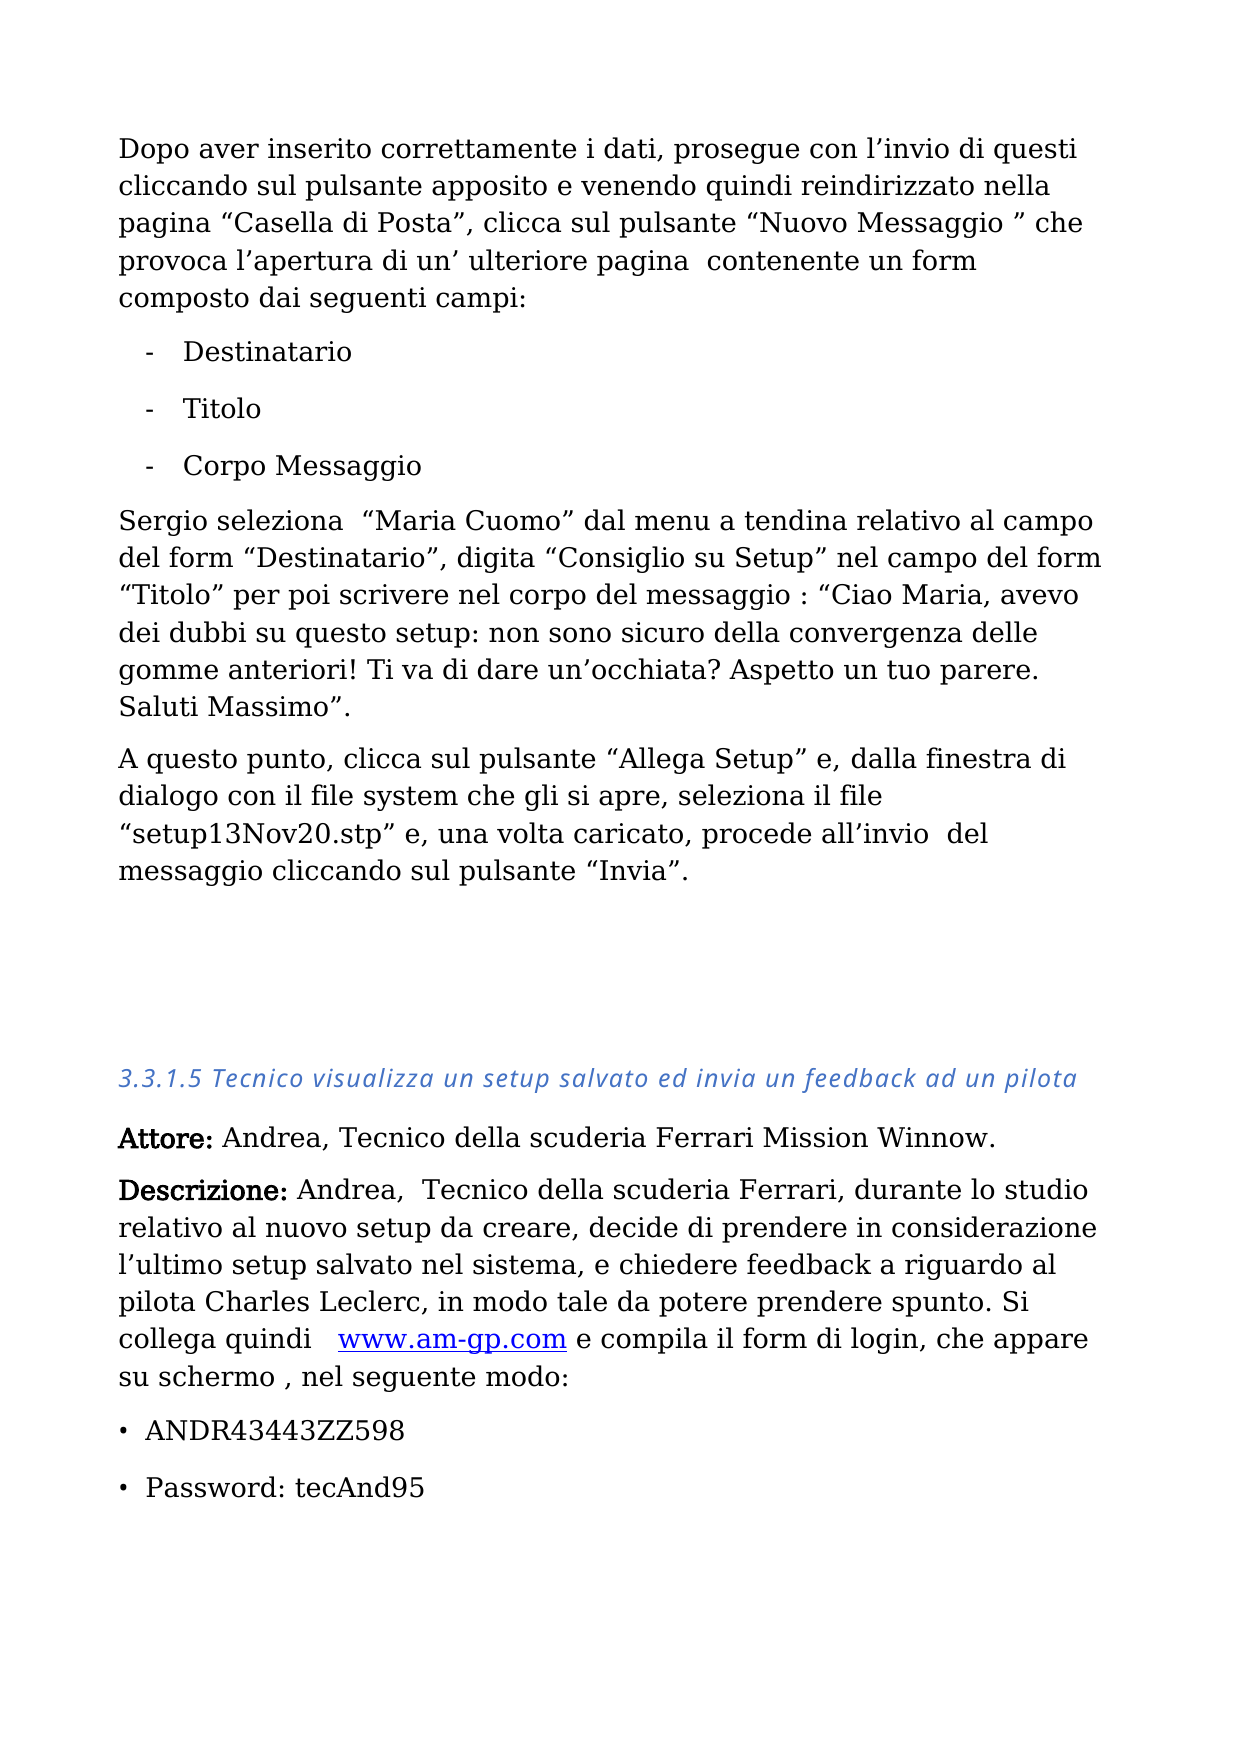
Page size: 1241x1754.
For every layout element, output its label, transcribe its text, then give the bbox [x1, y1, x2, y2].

text Sergio seleziona “Maria Cuomo” dal menu a tendina relativo al campo del form “Destinatario”, digita “Consiglio su Setup” nel campo del form “Titolo” per poi scrivere nel corpo del messaggio : “Ciao Maria, avevo dei dubbi su questo setup: non sono sicuro della convergenza delle gomme anteriori! Ti va di dare un’occhiata? Aspetto un tuo parere. Saluti Massimo”. [118, 503, 1122, 722]
text Dopo aver inserito correttamente i dati, prosegue con l’invio di questi cliccando sul pulsante apposito e venendo quindi reindirizzato nella pagina “Casella di Posta”, clicca sul pulsante “Nuovo Messaggio ” che provoca l’apertura di un’ ulteriore pagina contenente un form composto dai seguenti campi: [118, 131, 1122, 313]
text Attore: Andrea, Tecnico della scuderia Ferrari Mission Winnow. [118, 1121, 1122, 1153]
list Destinatario [145, 332, 1122, 369]
subtitle 3.3.1.5 Tecnico visualizza un setup salvato ed invia un feedback ad un pilota [118, 1061, 1122, 1095]
text A questo punto, clicca sul pulsante “Allega Setup” e, dalla finestra di dialogo con il file system che gli si apre, seleziona il file “setup13Nov20.stp” e, una volta caricato, procede all’invio del messaggio cliccando sul pulsante “Invia”. [118, 742, 1122, 886]
text Descrizione: Andrea, Tecnico della scuderia Ferrari, durante lo studio relativo al nuovo setup da creare, decide di prendere in considerazione l’ultimo setup salvato nel sistema, e chiedere feedback a riguardo al pilota Charles Leclerc, in modo tale da potere prendere spunto. Si collega quindi www.am-gp.com e compila il form di login, che appare su schermo , nel seguente modo: [118, 1173, 1122, 1392]
list Titolo [145, 389, 1122, 426]
list Password: tecAnd95 [118, 1468, 1122, 1505]
list Corpo Messaggio [145, 446, 1122, 483]
list ANDR43443ZZ598 [118, 1411, 1122, 1448]
